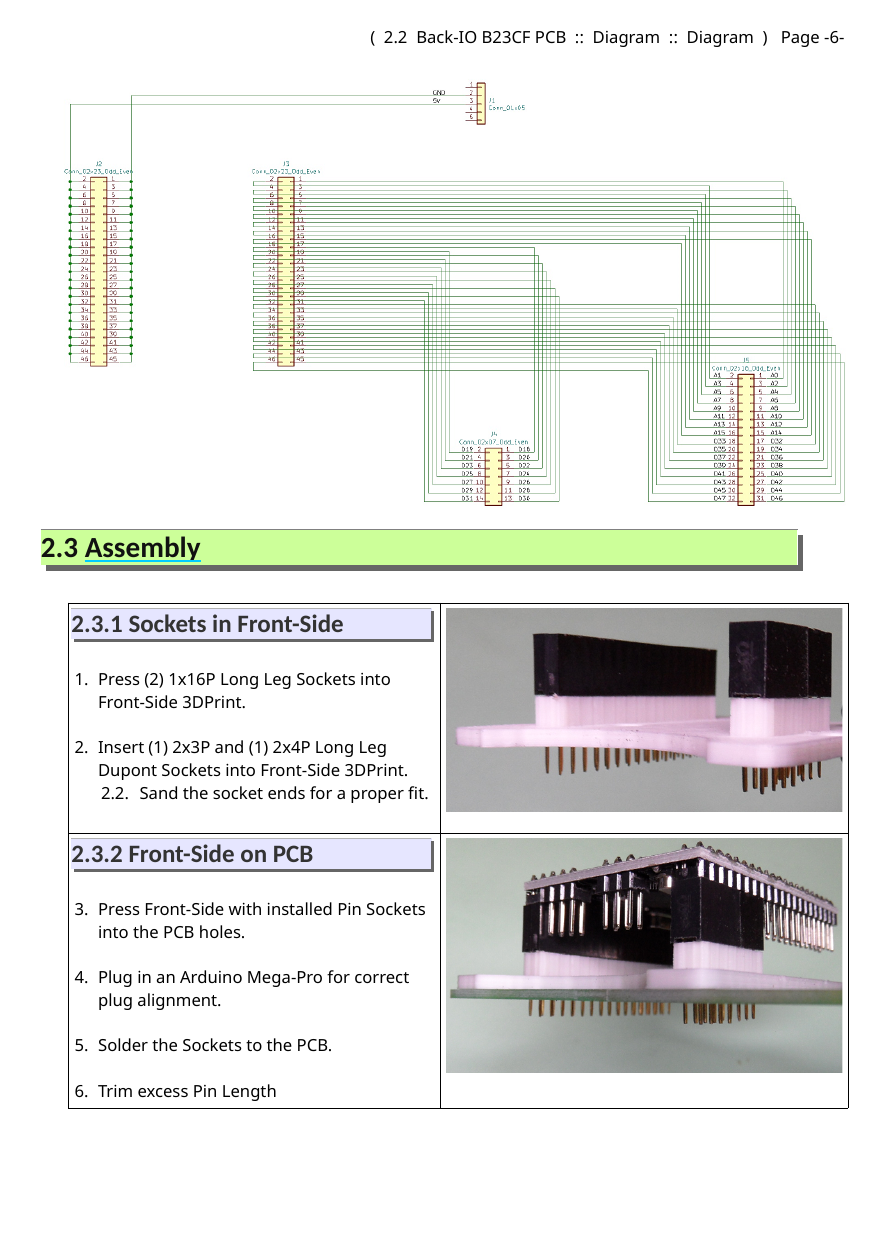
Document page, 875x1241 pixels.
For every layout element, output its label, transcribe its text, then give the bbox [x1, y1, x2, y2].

table_cell [441, 834, 848, 1108]
table_cell Front-Side on PCB Press Front-Side with installed Pin Sockets into the PCB holes. Plug in an Arduino Mega-Pro for correct plug alignment. Solder the Sockets to the PCB. Trim excess Pin Length [69, 834, 440, 1108]
subtitle Assembly [41, 530, 797, 565]
table_header [441, 604, 848, 832]
table_header Sockets in Front-Side Press (2) 1x16P Long Leg Sockets into Front-Side 3DPrint. Insert (1) 2x3P and (1) 2x4P Long Leg Dupont Sockets into Front-Side 3DPrint. Sand the socket ends for a proper fit. [69, 604, 440, 832]
